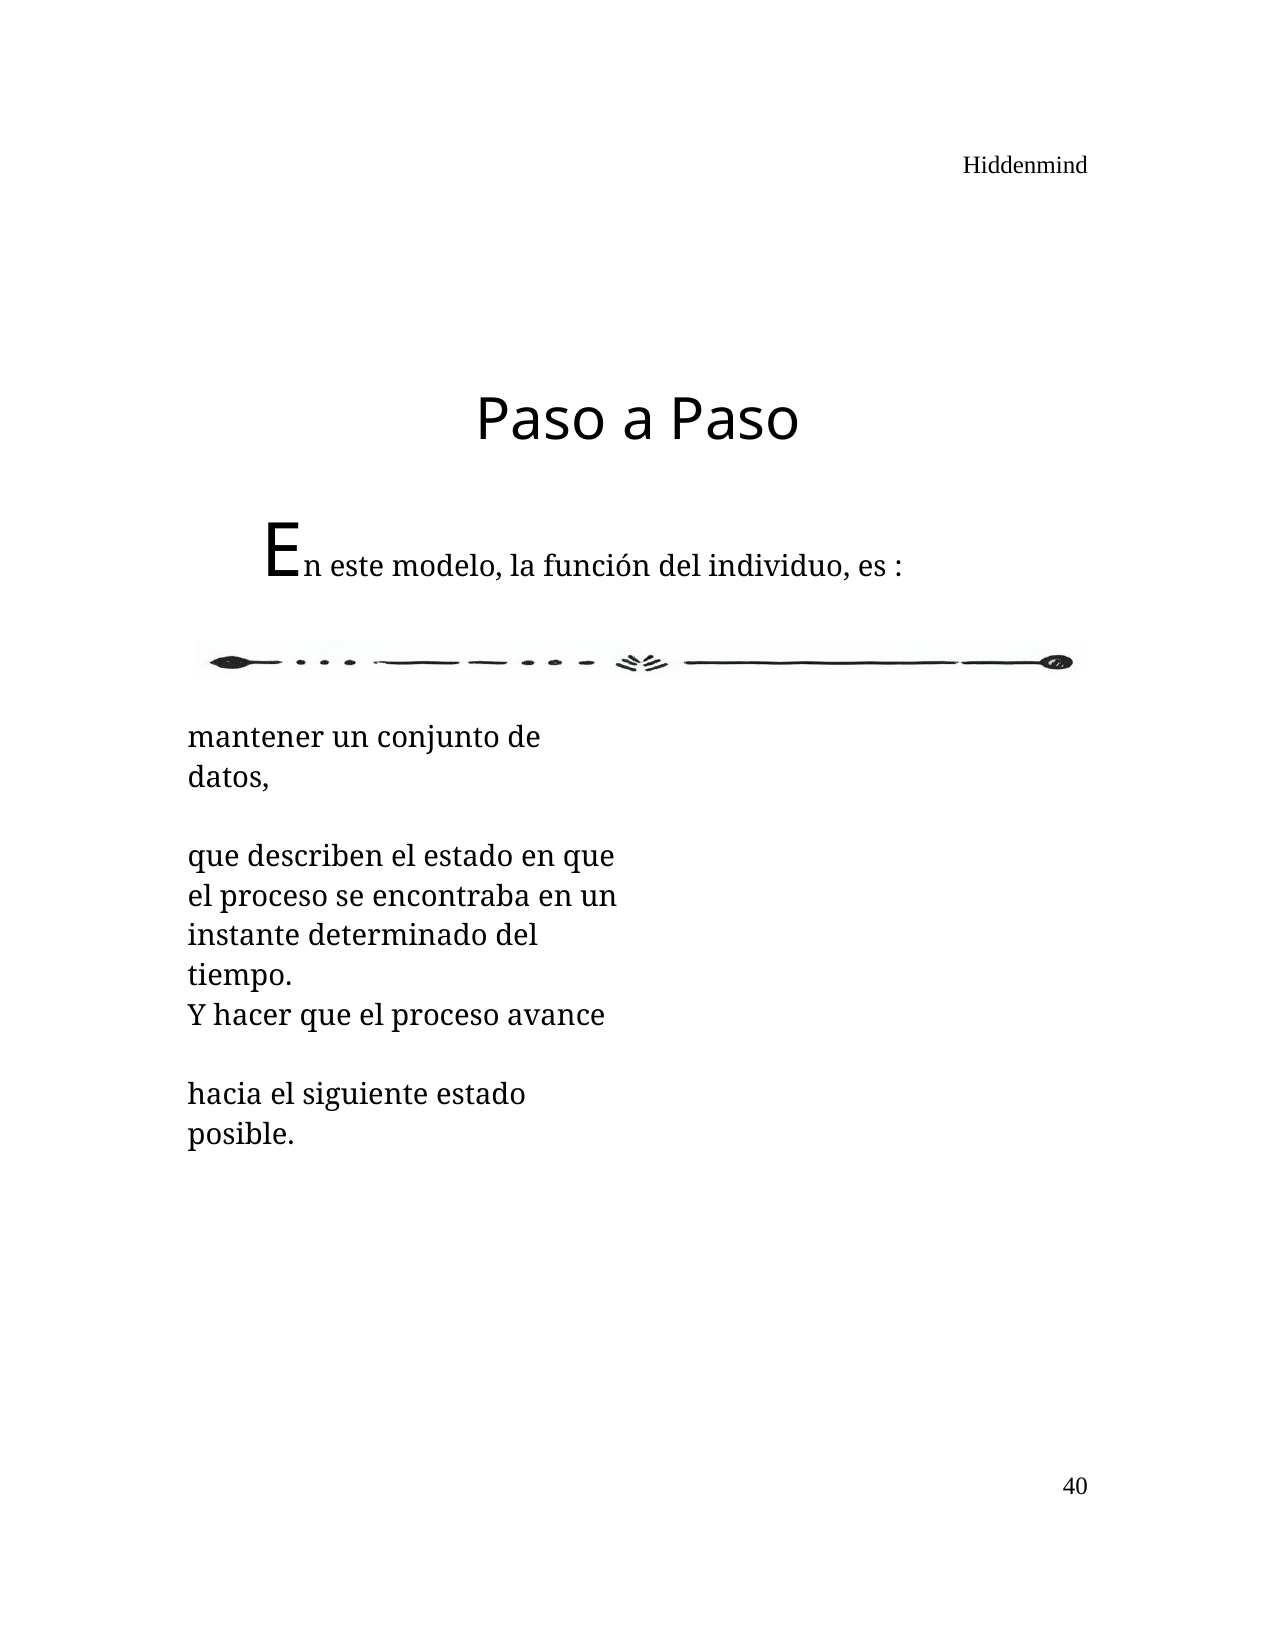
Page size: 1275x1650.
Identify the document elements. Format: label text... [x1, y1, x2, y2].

picture [193, 640, 1083, 677]
text hacia el siguiente estado posible. [187, 1073, 622, 1153]
text que describen el estado en que el proceso se encontraba en un instante determinado del tiempo. [187, 835, 622, 994]
text mantener un conjunto de datos, [187, 716, 622, 796]
text Y hacer que el proceso avance [187, 994, 622, 1034]
text En este modelo, la función del individuo, es : [187, 496, 1087, 598]
